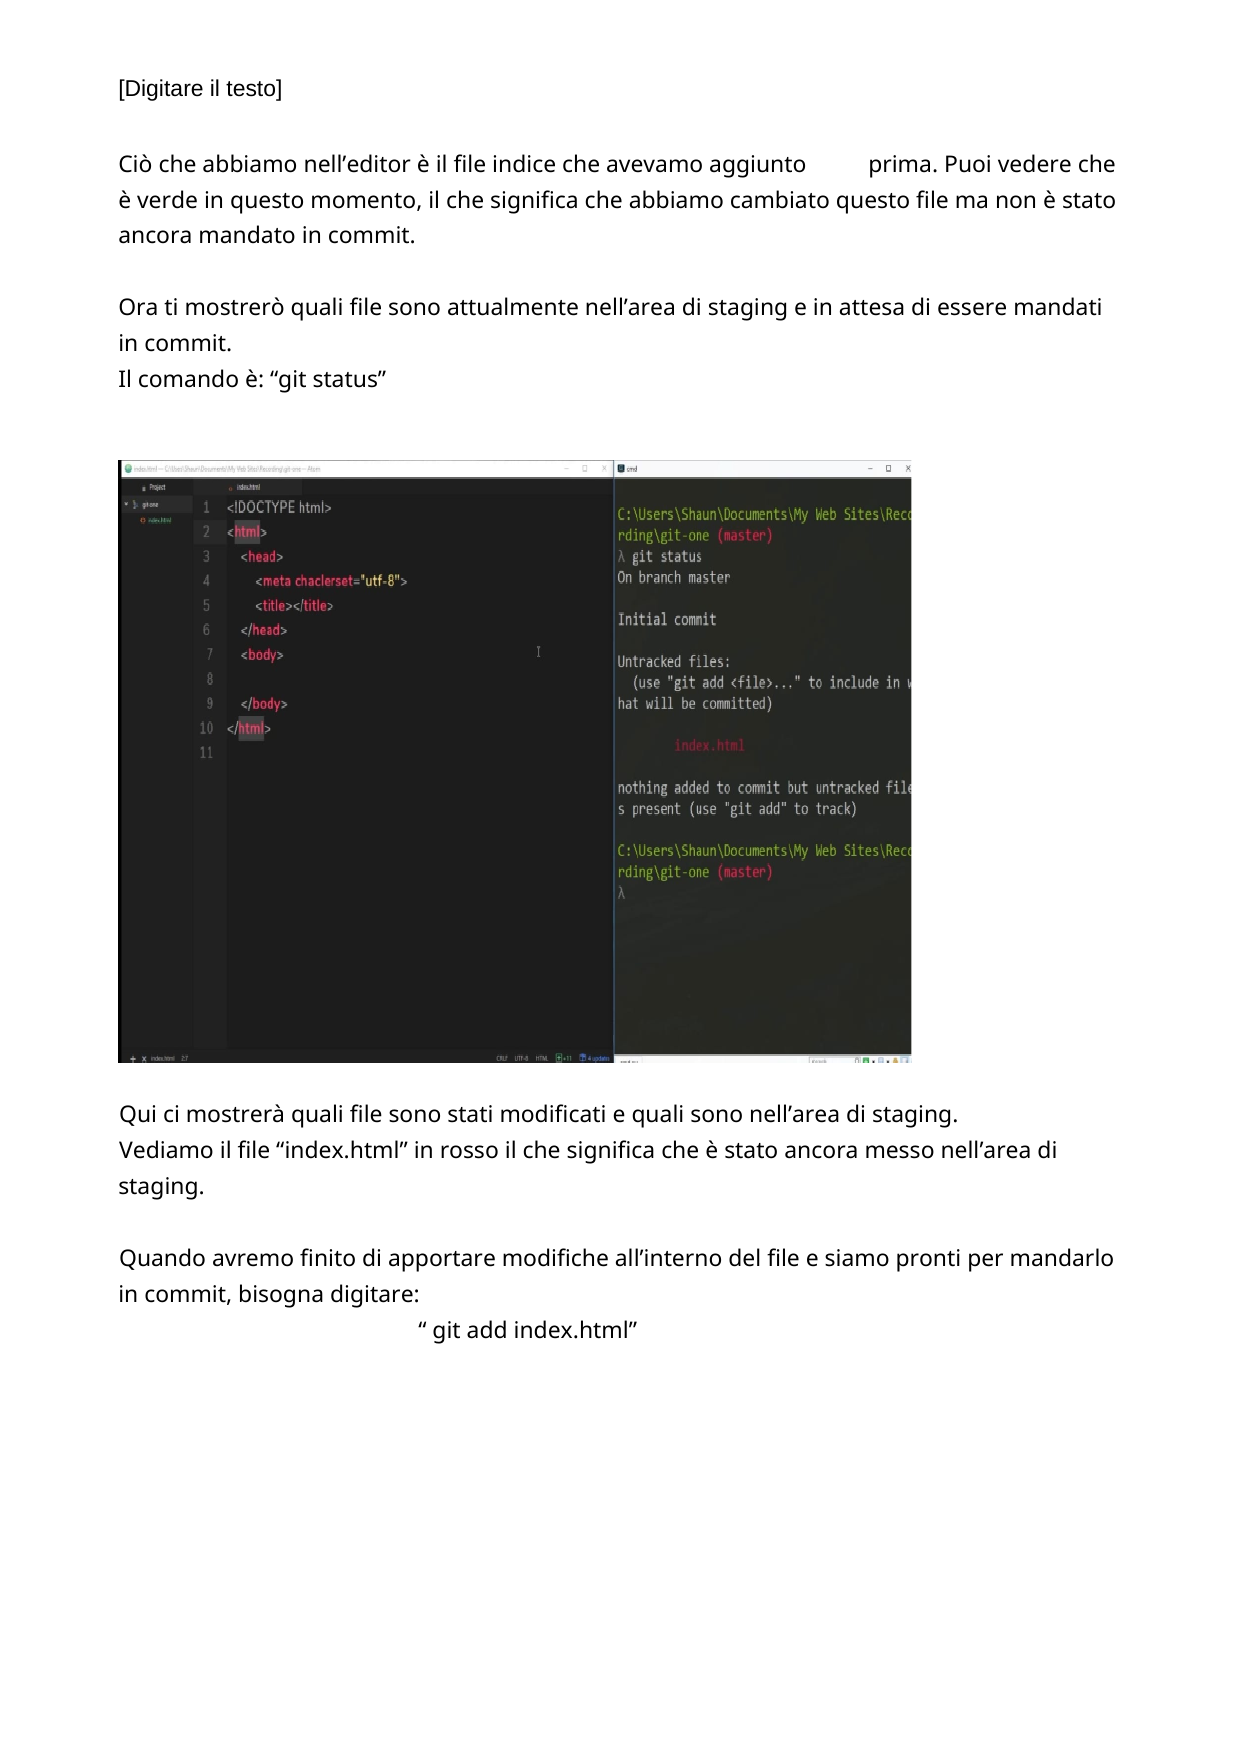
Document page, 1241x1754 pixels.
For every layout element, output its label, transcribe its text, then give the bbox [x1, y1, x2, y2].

text Ciò che abbiamo nell’editor è il file indice che avevamo aggiunto prima. Puoi vedere che è verde in questo momento, il che significa che abbiamo cambiato questo file ma non è stato ancora mandato in commit. [118, 148, 1124, 251]
text Vediamo il file “index.html” in rosso il che significa che è stato ancora messo nell’area di staging. [118, 1134, 1124, 1201]
picture [118, 460, 912, 1063]
text “ git add index.html” [118, 1313, 1124, 1345]
text Ora ti mostrerò quali file sono attualmente nell’area di staging e in attesa di essere mandati in commit. [118, 291, 1124, 358]
text Il comando è: “git status” [118, 363, 1124, 394]
text Qui ci mostrerà quali file sono stati modificati e quali sono nell’area di staging. [118, 1098, 1124, 1129]
text Quando avremo finito di apportare modifiche all’interno del file e siamo pronti per mandarlo in commit, bisogna digitare: [118, 1242, 1124, 1309]
